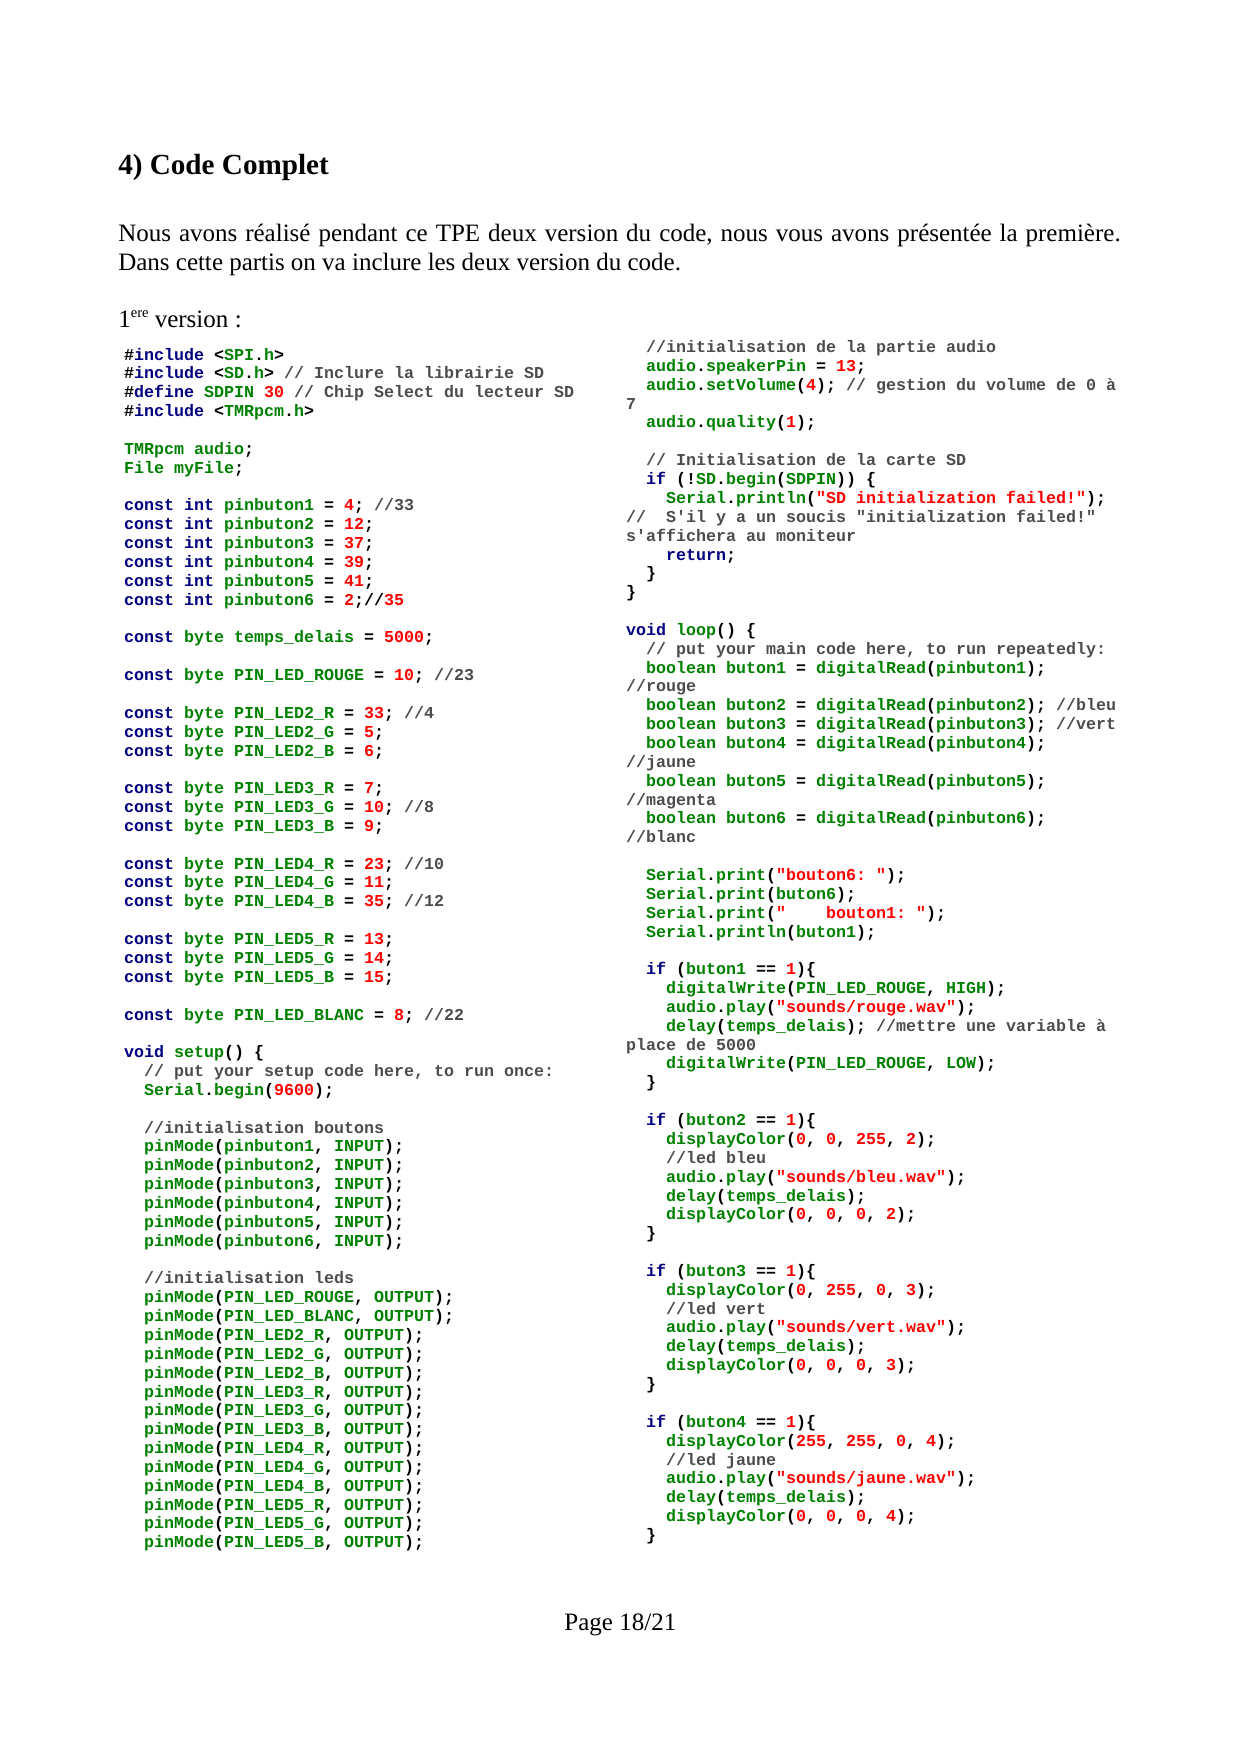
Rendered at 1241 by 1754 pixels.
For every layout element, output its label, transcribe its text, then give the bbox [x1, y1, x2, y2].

table_header #include <SPI.h> #include <SD.h> // Inclure la librairie SD #define SDPIN 30 // Chip Select du lecteur SD #include <TMRpcm.h> TMRpcm audio; File myFile; const int pinbuton1 = 4; //33 const int pinbuton2 = 12; const int pinbuton3 = 37; const int pinbuton4 = 39; const int pinbuton5 = 41; const int pinbuton6 = 2;//35 const byte temps_delais = 5000; const byte PIN_LED_ROUGE = 10; //23 const byte PIN_LED2_R = 33; //4 const byte PIN_LED2_G = 5; const byte PIN_LED2_B = 6; const byte PIN_LED3_R = 7; const byte PIN_LED3_G = 10; //8 const byte PIN_LED3_B = 9; const byte PIN_LED4_R = 23; //10 const byte PIN_LED4_G = 11; const byte PIN_LED4_B = 35; //12 const byte PIN_LED5_R = 13; const byte PIN_LED5_G = 14; const byte PIN_LED5_B = 15; const byte PIN_LED_BLANC = 8; //22 void setup() { // put your setup code here, to run once: Serial.begin(9600); //initialisation boutons pinMode(pinbuton1, INPUT); pinMode(pinbuton2, INPUT); pinMode(pinbuton3, INPUT); pinMode(pinbuton4, INPUT); pinMode(pinbuton5, INPUT); pinMode(pinbuton6, INPUT); //initialisation leds pinMode(PIN_LED_ROUGE, OUTPUT); pinMode(PIN_LED_BLANC, OUTPUT); pinMode(PIN_LED2_R, OUTPUT); pinMode(PIN_LED2_G, OUTPUT); pinMode(PIN_LED2_B, OUTPUT); pinMode(PIN_LED3_R, OUTPUT); pinMode(PIN_LED3_G, OUTPUT); pinMode(PIN_LED3_B, OUTPUT); pinMode(PIN_LED4_R, OUTPUT); pinMode(PIN_LED4_G, OUTPUT); pinMode(PIN_LED4_B, OUTPUT); pinMode(PIN_LED5_R, OUTPUT); pinMode(PIN_LED5_G, OUTPUT); pinMode(PIN_LED5_B, OUTPUT); [118, 333, 620, 1577]
text Nous avons réalisé pendant ce TPE deux version du code, nous vous avons présentée la première. Dans cette partis on va inclure les deux version du code. [118, 218, 1122, 275]
subtitle 4) Code Complet [118, 147, 1122, 181]
table_header //initialisation de la partie audio audio.speakerPin = 13; audio.setVolume(4); // gestion du volume de 0 à 7 audio.quality(1); // Initialisation de la carte SD if (!SD.begin(SDPIN)) { Serial.println("SD initialization failed!"); // S'il y a un soucis "initialization failed!" s'affichera au moniteur return; } } void loop() { // put your main code here, to run repeatedly: boolean buton1 = digitalRead(pinbuton1); //rouge boolean buton2 = digitalRead(pinbuton2); //bleu boolean buton3 = digitalRead(pinbuton3); //vert boolean buton4 = digitalRead(pinbuton4); //jaune boolean buton5 = digitalRead(pinbuton5); //magenta boolean buton6 = digitalRead(pinbuton6); //blanc Serial.print("bouton6: "); Serial.print(buton6); Serial.print(" bouton1: "); Serial.println(buton1); if (buton1 == 1){ digitalWrite(PIN_LED_ROUGE, HIGH); audio.play("sounds/rouge.wav"); delay(temps_delais); //mettre une variable à place de 5000 digitalWrite(PIN_LED_ROUGE, LOW); } if (buton2 == 1){ displayColor(0, 0, 255, 2); //led bleu audio.play("sounds/bleu.wav"); delay(temps_delais); displayColor(0, 0, 0, 2); } if (buton3 == 1){ displayColor(0, 255, 0, 3); //led vert audio.play("sounds/vert.wav"); delay(temps_delais); displayColor(0, 0, 0, 3); } if (buton4 == 1){ displayColor(255, 255, 0, 4); //led jaune audio.play("sounds/jaune.wav"); delay(temps_delais); displayColor(0, 0, 0, 4); } [620, 333, 1122, 1577]
text 1ere version : [118, 304, 1122, 333]
